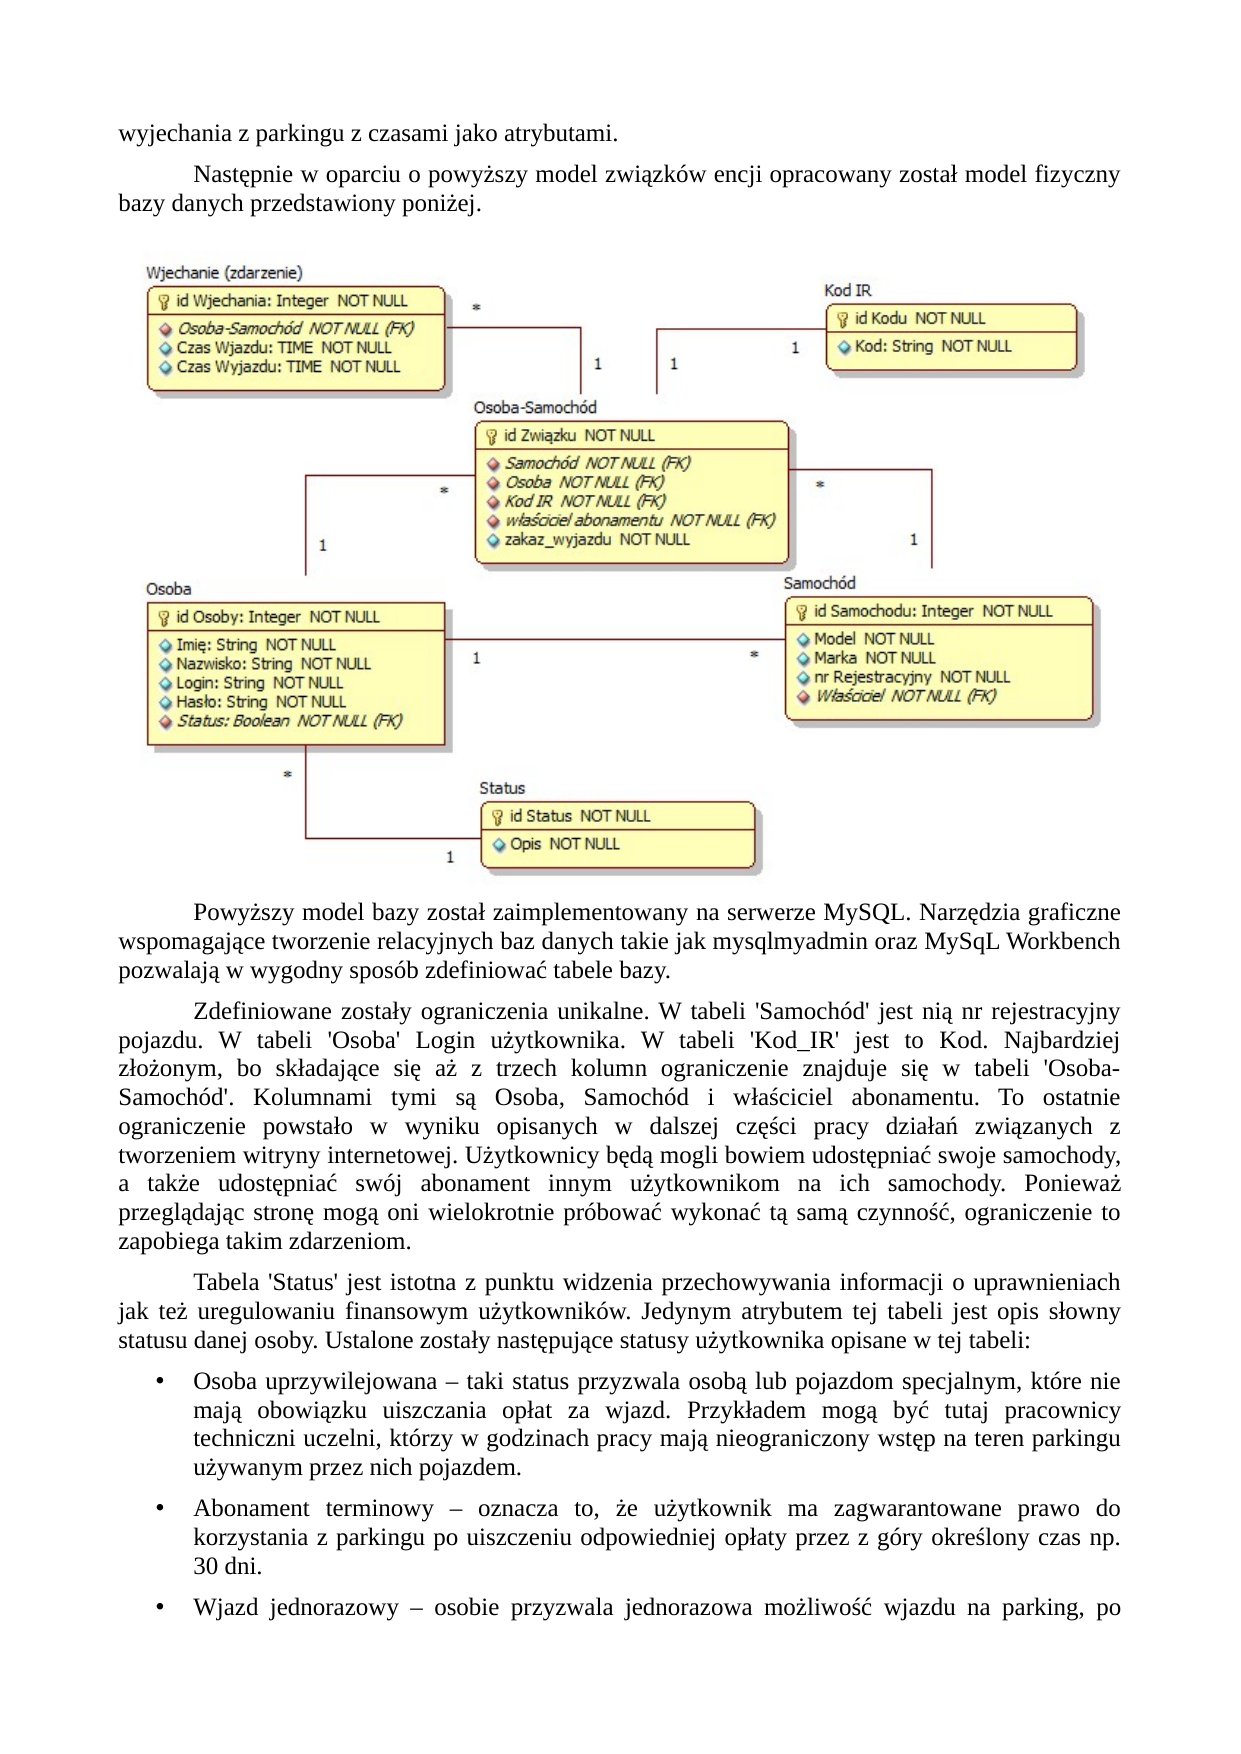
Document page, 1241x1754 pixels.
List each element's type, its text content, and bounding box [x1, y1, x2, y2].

text wyjechania z parkingu z czasami jako atrybutami. [118, 118, 1122, 147]
text Powyższy model bazy został zaimplementowany na serwerze MySQL. Narzędzia graficzne wspomagające tworzenie relacyjnych baz danych takie jak mysqlmyadmin oraz MySqL Workbench pozwalają w wygodny sposób zdefiniować tabele bazy. [118, 898, 1122, 983]
text Następnie w oparciu o powyższy model związków encji opracowany został model fizyczny bazy danych przedstawiony poniżej. [118, 159, 1122, 217]
list Wjazd jednorazowy – osobie przyzwala jednorazowa możliwość wjazdu na parking, po [156, 1592, 1122, 1621]
picture [118, 229, 1123, 898]
text Tabela 'Status' jest istotna z punktu widzenia przechowywania informacji o uprawnieniach jak też uregulowaniu finansowym użytkowników. Jedynym atrybutem tej tabeli jest opis słowny statusu danej osoby. Ustalone zostały następujące statusy użytkownika opisane w tej tabeli: [118, 1267, 1122, 1353]
list Abonament terminowy – oznacza to, że użytkownik ma zagwarantowane prawo do korzystania z parkingu po uiszczeniu odpowiedniej opłaty przez z góry określony czas np. 30 dni. [156, 1493, 1122, 1580]
list Osoba uprzywilejowana – taki status przyzwala osobą lub pojazdom specjalnym, które nie mają obowiązku uiszczania opłat za wjazd. Przykładem mogą być tutaj pracownicy techniczni uczelni, którzy w godzinach pracy mają nieograniczony wstęp na teren parkingu używanym przez nich pojazdem. [156, 1366, 1122, 1481]
text Zdefiniowane zostały ograniczenia unikalne. W tabeli 'Samochód' jest nią nr rejestracyjny pojazdu. W tabeli 'Osoba' Login użytkownika. W tabeli 'Kod_IR' jest to Kod. Najbardziej złożonym, bo składające się aż z trzech kolumn ograniczenie znajduje się w tabeli 'Osoba-Samochód'. Kolumnami tymi są Osoba, Samochód i właściciel abonamentu. To ostatnie ograniczenie powstało w wyniku opisanych w dalszej części pracy działań związanych z tworzeniem witryny internetowej. Użytkownicy będą mogli bowiem udostępniać swoje samochody, a także udostępniać swój abonament innym użytkownikom na ich samochody. Ponieważ przeglądając stronę mogą oni wielokrotnie próbować wykonać tą samą czynność, ograniczenie to zapobiega takim zdarzeniom. [118, 996, 1122, 1255]
